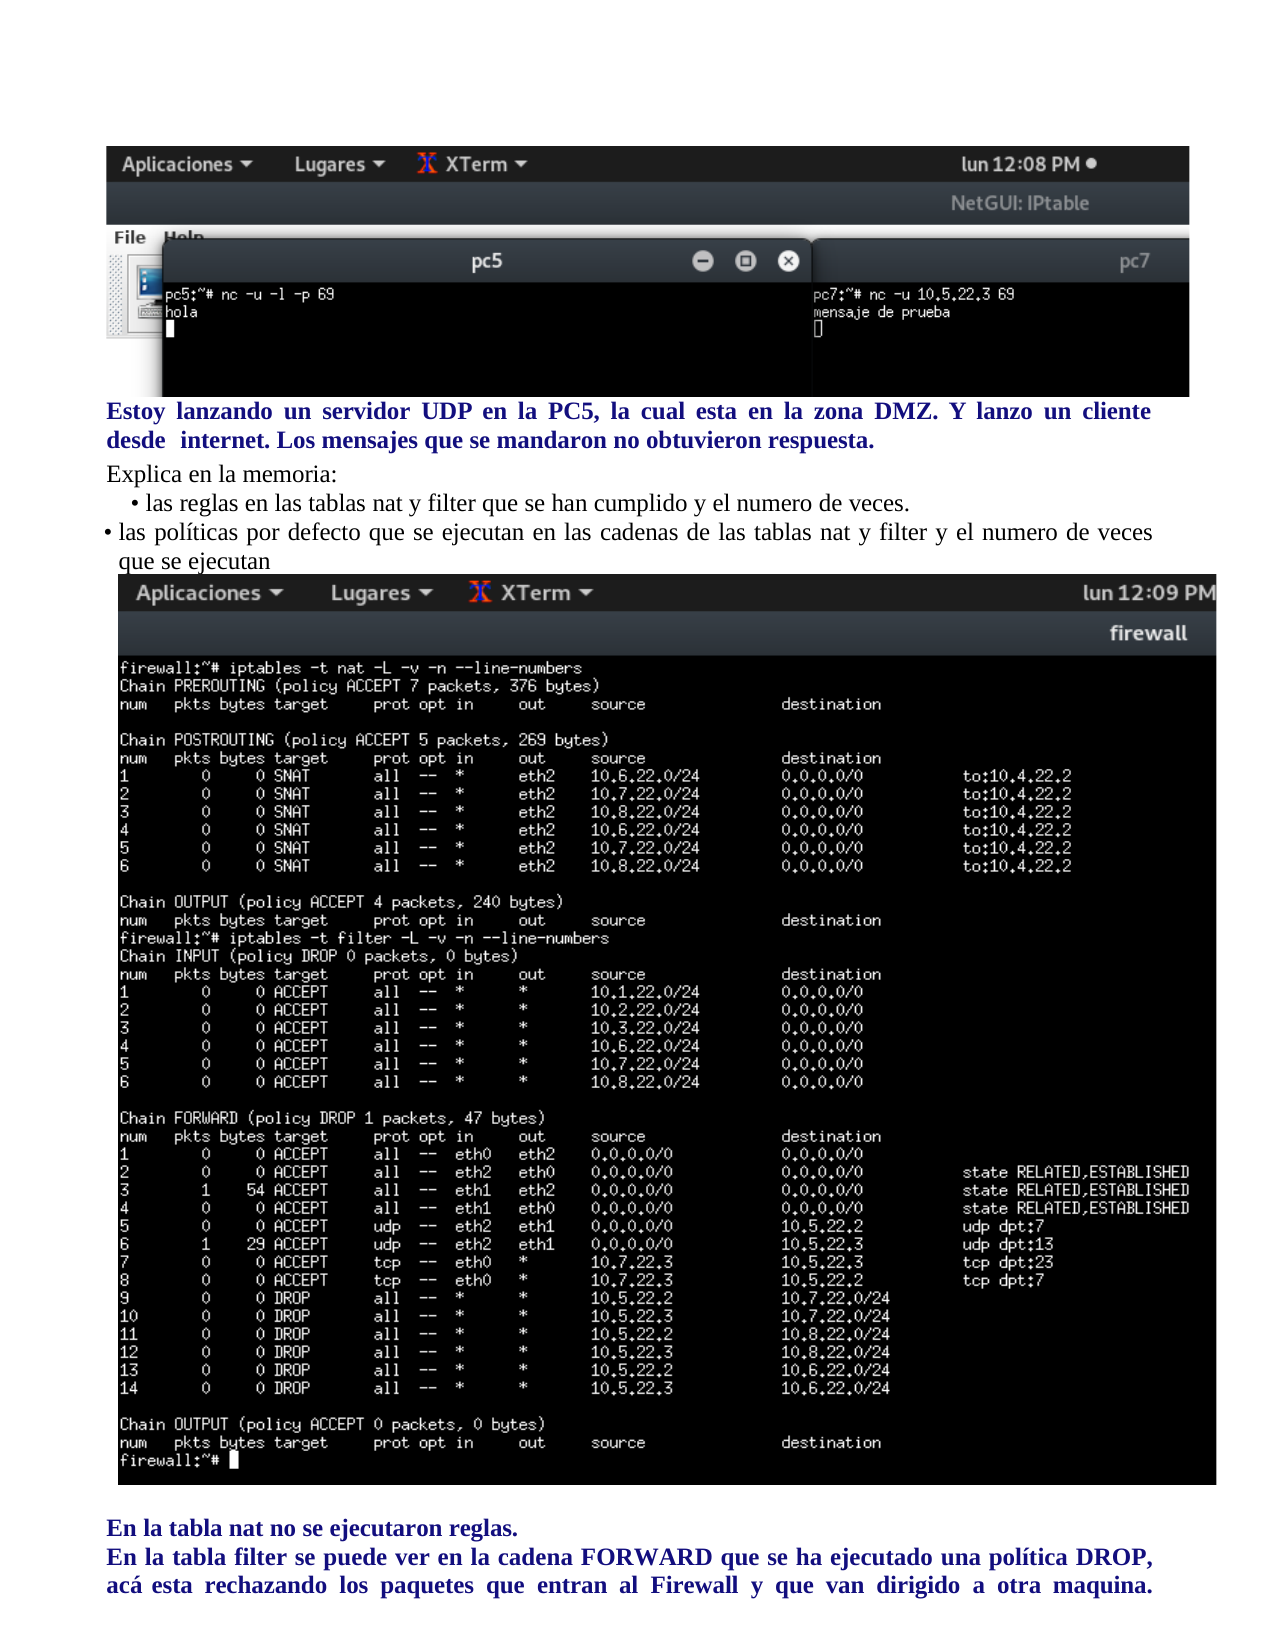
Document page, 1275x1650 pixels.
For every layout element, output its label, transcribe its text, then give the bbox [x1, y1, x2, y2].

text Estoy lanzando un servidor UDP en la PC5, la cual esta en la zona DMZ. Y lanzo un cliente desde internet. Los mensajes que se mandaron no obtuvieron respuesta. [106, 146, 1152, 454]
text En la tabla nat no se ejecutaron reglas. [106, 1513, 1167, 1542]
text Explica en la memoria: [106, 459, 1152, 488]
text En la tabla filter se puede ver en la cadena FORWARD que se ha ejecutado una política DROP, acá esta rechazando los paquetes que entran al Firewall y que van dirigido a otra maquina. [106, 1542, 1153, 1599]
list las reglas en las tablas nat y filter que se han cumplido y el numero de veces. [133, 488, 1167, 517]
list las políticas por defecto que se ejecutan en las cadenas de las tablas nat y filter y el numero de veces que se ejecutan [106, 517, 1152, 574]
